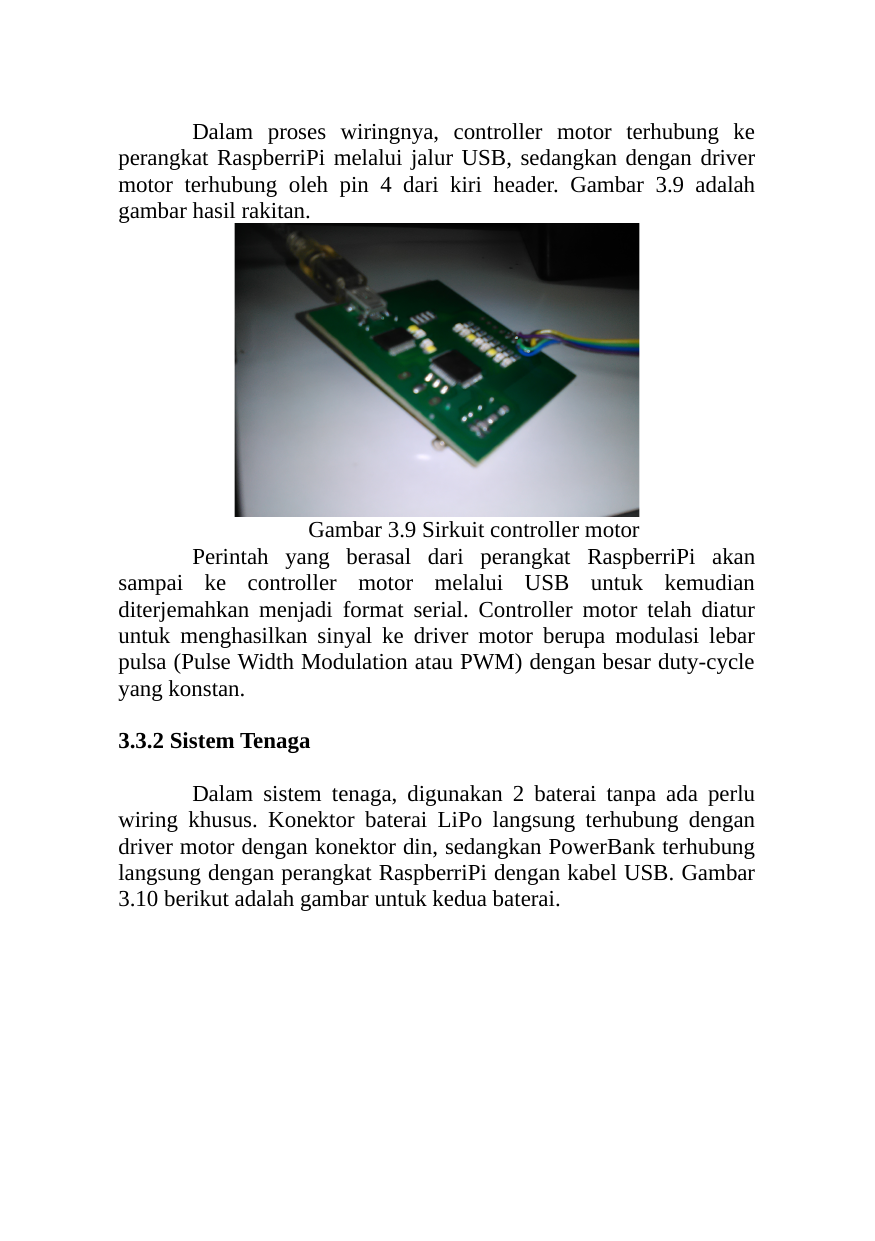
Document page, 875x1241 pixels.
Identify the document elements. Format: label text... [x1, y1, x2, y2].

text Gambar 3.9 Sirkuit controller motor [118, 223, 756, 543]
text Dalam proses wiringnya, controller motor terhubung ke perangkat RaspberriPi melalui jalur USB, sedangkan dengan driver motor terhubung oleh pin 4 dari kiri header. Gambar 3.9 adalah gambar hasil rakitan. [118, 118, 756, 223]
text 3.3.2 Sistem Tenaga [118, 727, 756, 754]
text Dalam sistem tenaga, digunakan 2 baterai tanpa ada perlu wiring khusus. Konektor baterai LiPo langsung terhubung dengan driver motor dengan konektor din, sedangkan PowerBank terhubung langsung dengan perangkat RaspberriPi dengan kabel USB. Gambar 3.10 berikut adalah gambar untuk kedua baterai. [118, 780, 756, 912]
text Perintah yang berasal dari perangkat RaspberriPi akan sampai ke controller motor melalui USB untuk kemudian diterjemahkan menjadi format serial. Controller motor telah diatur untuk menghasilkan sinyal ke driver motor berupa modulasi lebar pulsa (Pulse Width Modulation atau PWM) dengan besar duty-cycle yang konstan. [118, 543, 756, 701]
picture [234, 223, 640, 517]
